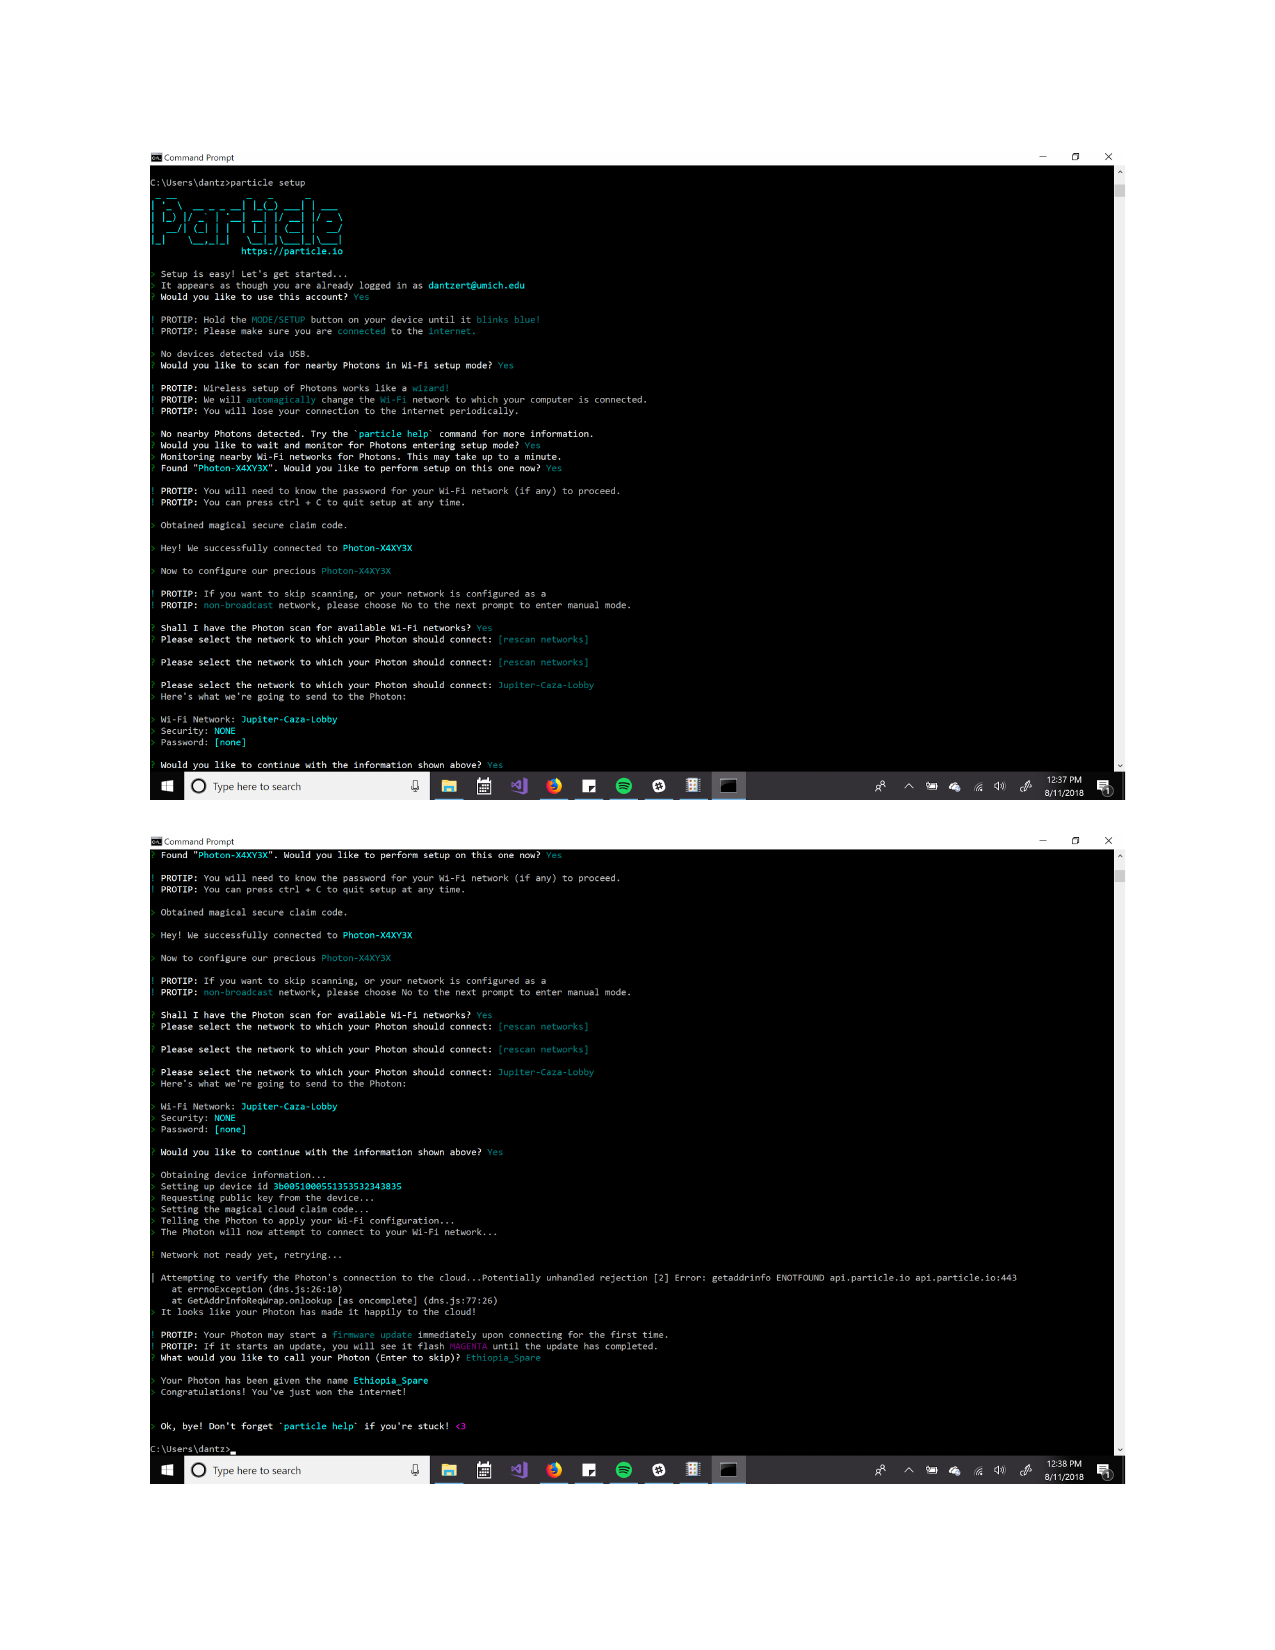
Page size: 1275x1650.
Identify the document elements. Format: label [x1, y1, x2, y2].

picture [150, 834, 1125, 1484]
picture [150, 150, 1125, 800]
